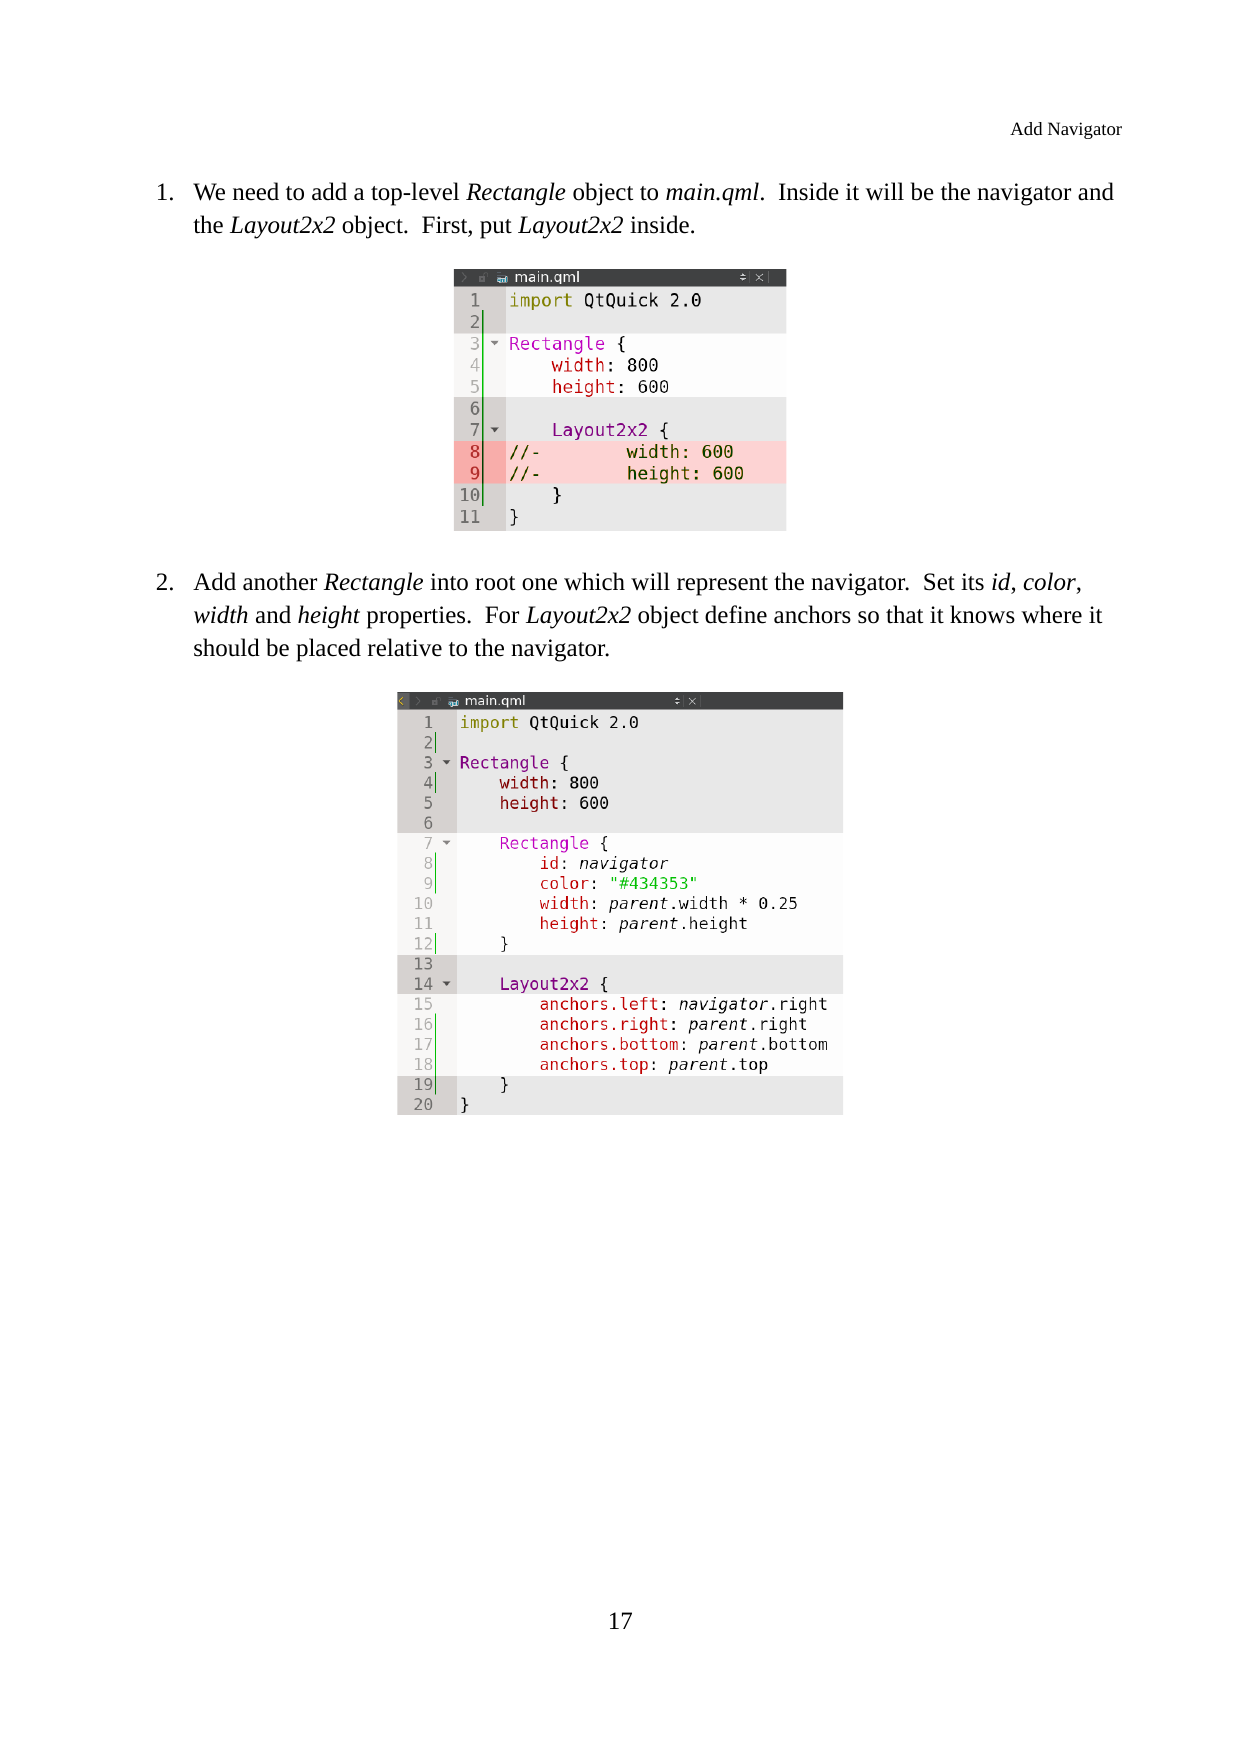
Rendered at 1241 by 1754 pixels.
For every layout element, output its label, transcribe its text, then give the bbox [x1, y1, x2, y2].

picture [453, 269, 787, 531]
list Add another Rectangle into root one which will represent the navigator. Set its id, color, width and height properties. For Layout2x2 object define anchors so that it knows where it should be placed relative to the navigator. [156, 567, 1122, 662]
list We need to add a top-level Rectangle object to main.qml. Inside it will be the navigator and the Layout2x2 object. First, put Layout2x2 inside. [156, 177, 1122, 239]
picture [397, 692, 844, 1115]
